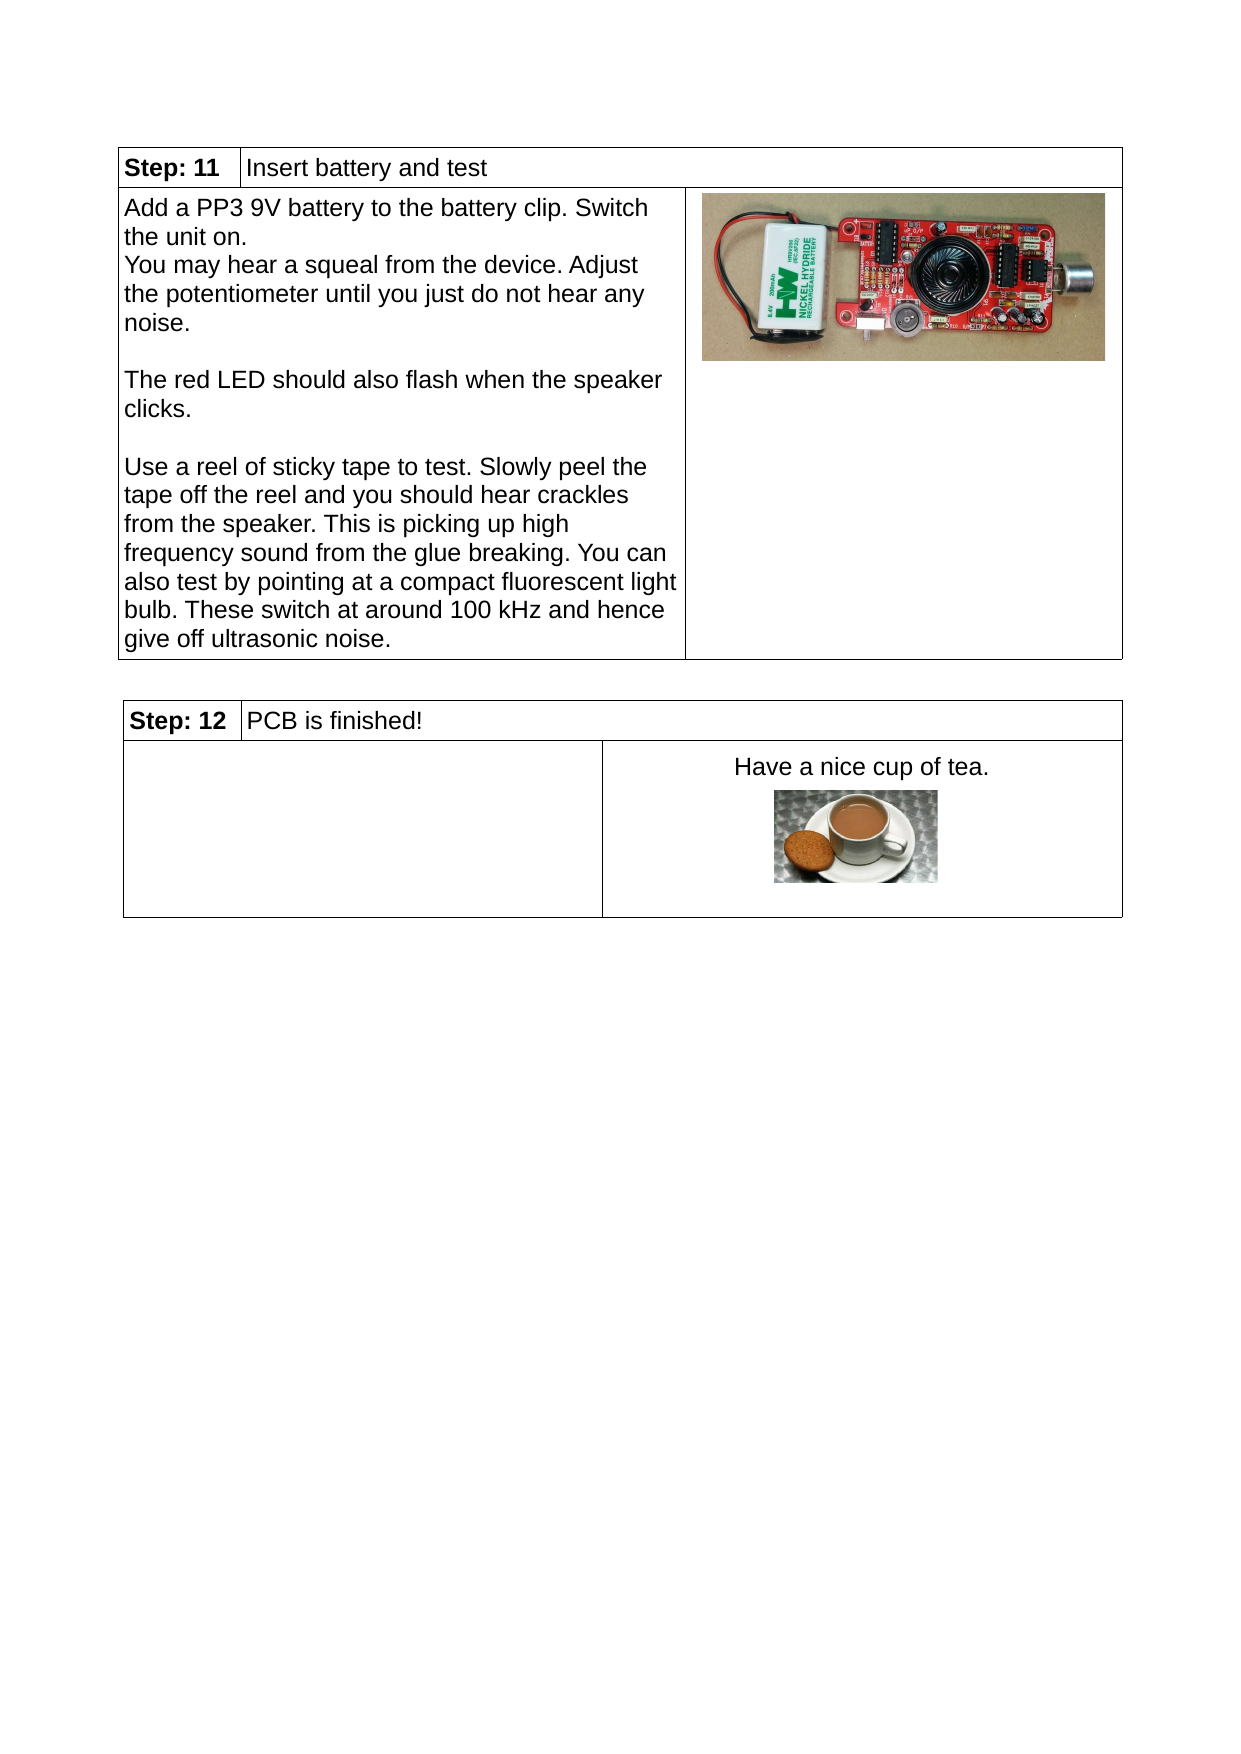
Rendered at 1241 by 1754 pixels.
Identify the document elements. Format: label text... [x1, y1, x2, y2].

table_header Step: 12 [124, 701, 241, 740]
table_cell [124, 741, 602, 917]
picture [702, 193, 1105, 361]
picture [774, 790, 938, 883]
table_header Step: 11 [119, 148, 240, 187]
table_cell Have a nice cup of tea. [603, 741, 1122, 917]
table_header PCB is finished! [242, 701, 1122, 740]
table_header Insert battery and test [241, 148, 1122, 187]
table_cell Add a PP3 9V battery to the battery clip. Switch the unit on. You may hear a squeal from the device. Adjust the potentiometer until you just do not hear any noise. The red LED should also flash when the speaker clicks. Use a reel of sticky tape to test. Slowly peel the tape off the reel and you should hear crackles from the speaker. This is picking up high frequency sound from the glue breaking. You can also test by pointing at a compact fluorescent light bulb. These switch at around 100 kHz and hence give off ultrasonic noise. [119, 188, 685, 659]
table_cell [686, 188, 1122, 659]
